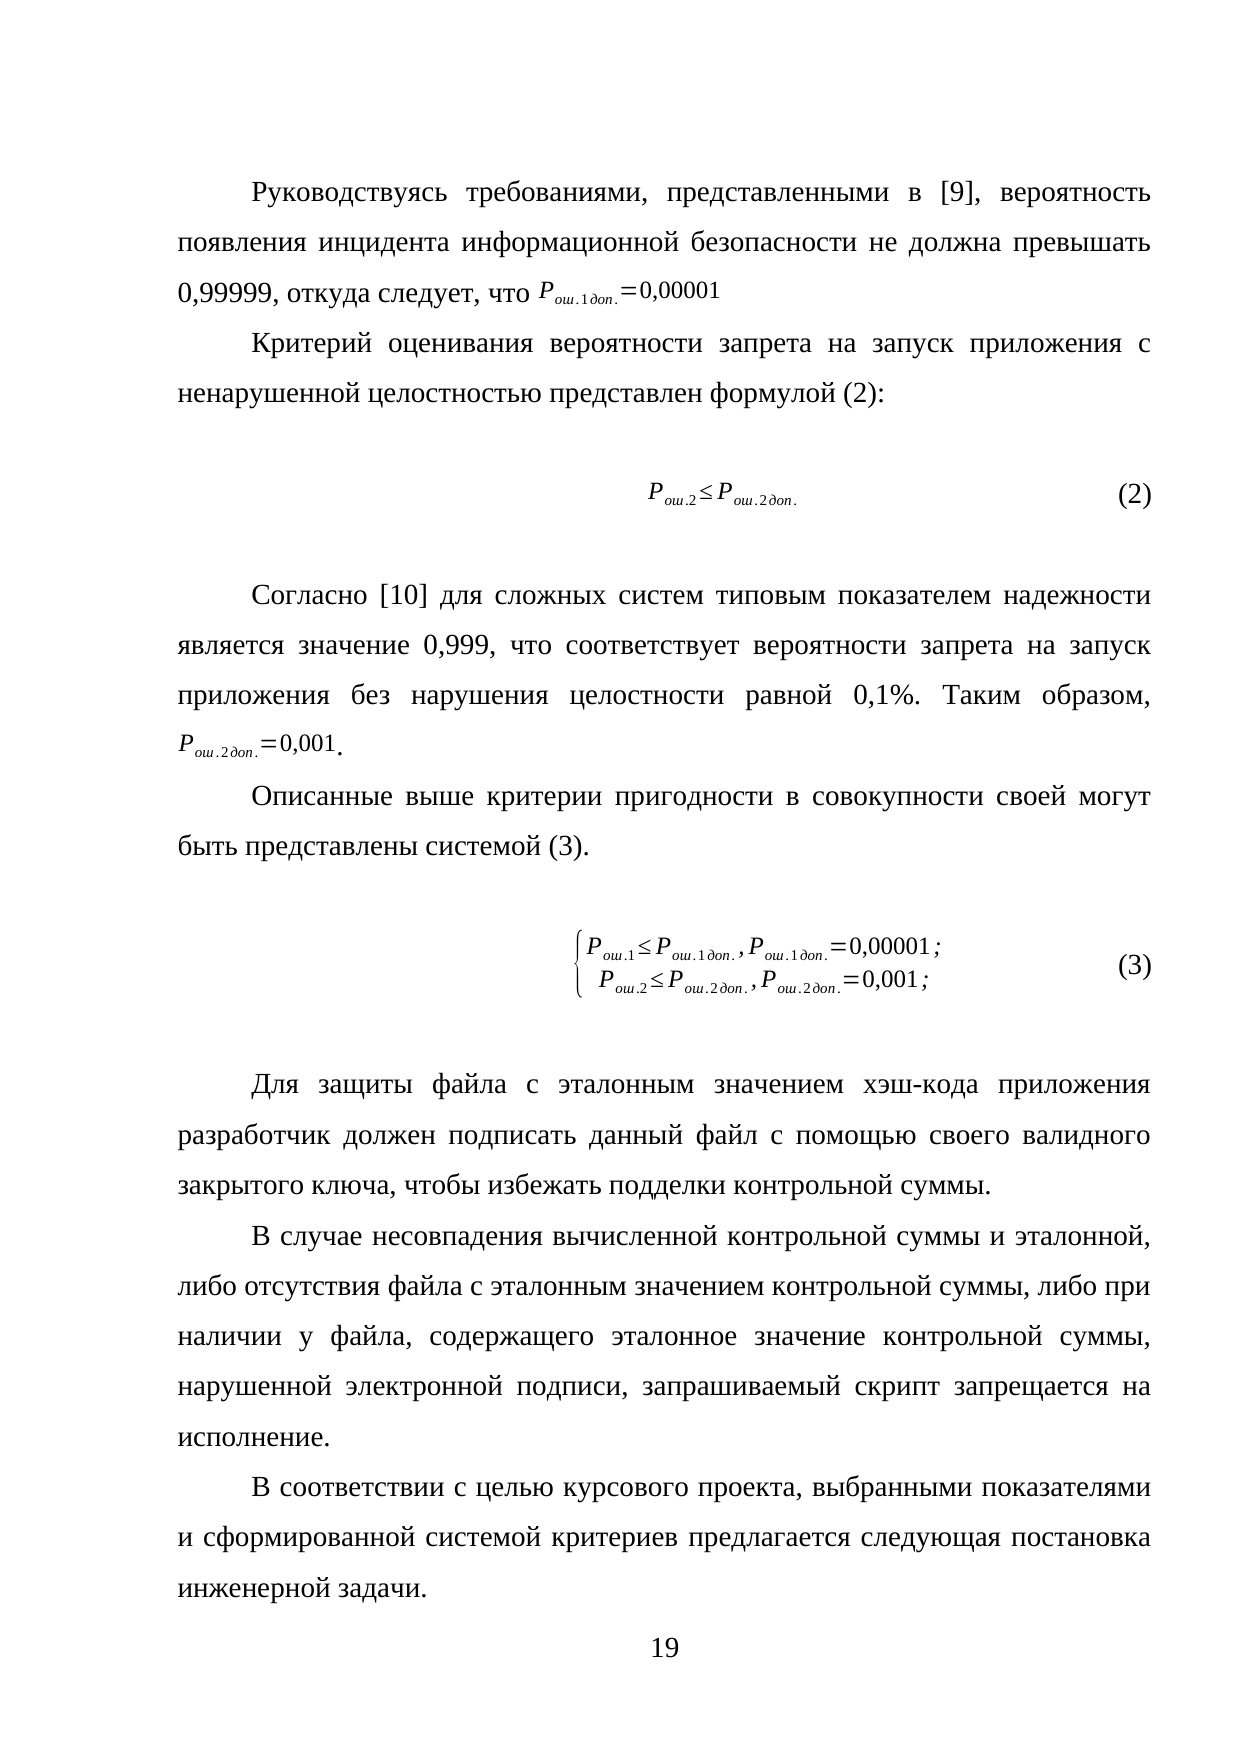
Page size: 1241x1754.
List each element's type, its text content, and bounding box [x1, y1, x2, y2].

text Руководствуясь требованиями, представленными в [9], вероятность появления инцидента информационной безопасности не должна превышать 0,99999, откуда следует, что [177, 174, 1152, 308]
text Критерий оценивания вероятности запрета на запуск приложения с ненарушенной целостностью представлен формулой (2): [177, 325, 1152, 409]
text (3) [177, 929, 1152, 999]
text Согласно [10] для сложных систем типовым показателем надежности является значение 0,999, что соответствует вероятности запрета на запуск приложения без нарушения целостности равной 0,1%. Таким образом, . [177, 577, 1152, 761]
text В соответствии с целью курсового проекта, выбранными показателями и сформированной системой критериев предлагается следующая постановка инженерной задачи. [177, 1469, 1152, 1603]
text Для защиты файла с эталонным значением хэш-кода приложения разработчик должен подписать данный файл с помощью своего валидного закрытого ключа, чтобы избежать подделки контрольной суммы. [177, 1067, 1152, 1201]
text Описанные выше критерии пригодности в совокупности своей могут быть представлены системой (3). [177, 778, 1152, 862]
text (2) [177, 476, 1152, 510]
text В случае несовпадения вычисленной контрольной суммы и эталонной, либо отсутствия файла с эталонным значением контрольной суммы, либо при наличии у файла, содержащего эталонное значение контрольной суммы, нарушенной электронной подписи, запрашиваемый скрипт запрещается на исполнение. [177, 1218, 1152, 1452]
